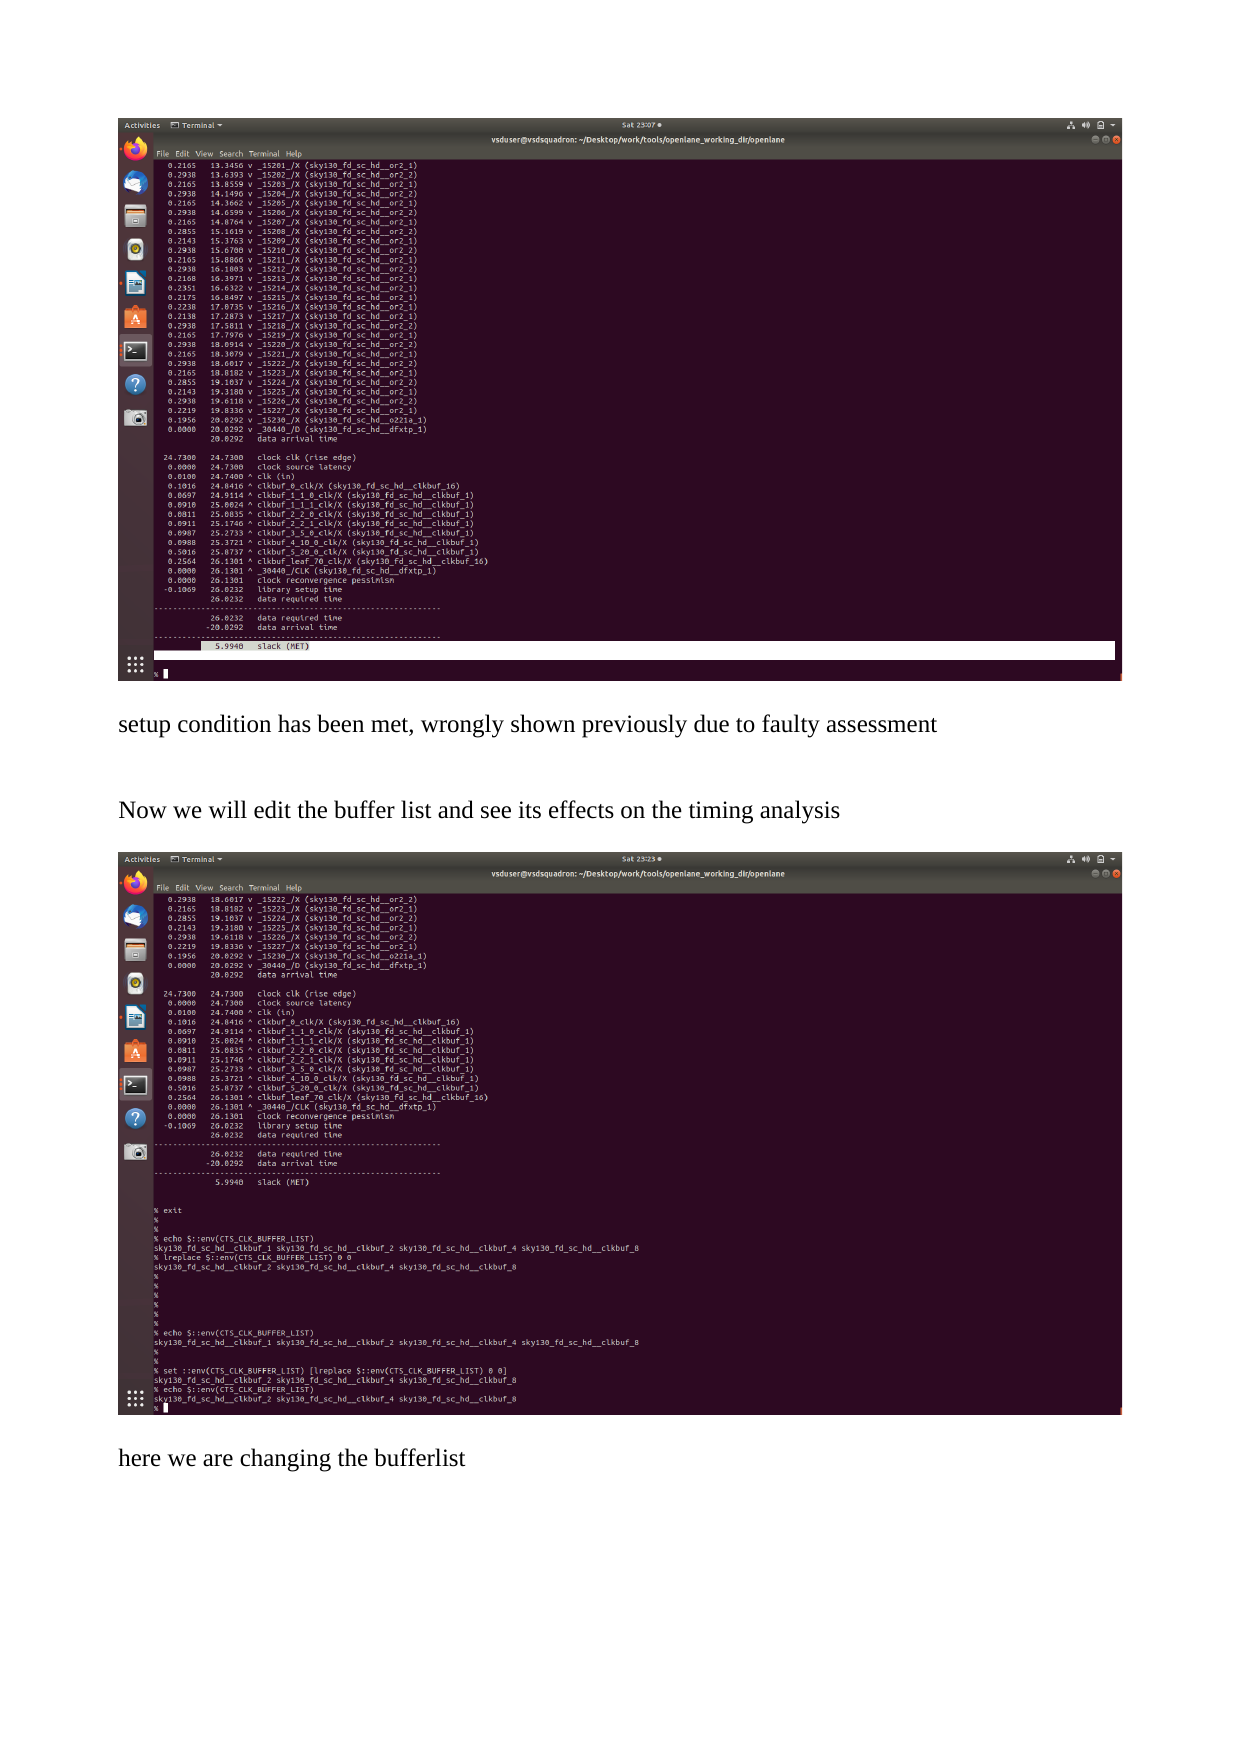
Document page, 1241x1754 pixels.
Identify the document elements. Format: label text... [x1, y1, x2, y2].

text setup condition has been met, wrongly shown previously due to faulty assessment [118, 709, 1122, 738]
text here we are changing the bufferlist [118, 1443, 1122, 1472]
text Now we will edit the buffer list and see its effects on the timing analysis [118, 795, 1122, 824]
picture [118, 118, 1123, 681]
picture [118, 852, 1123, 1415]
